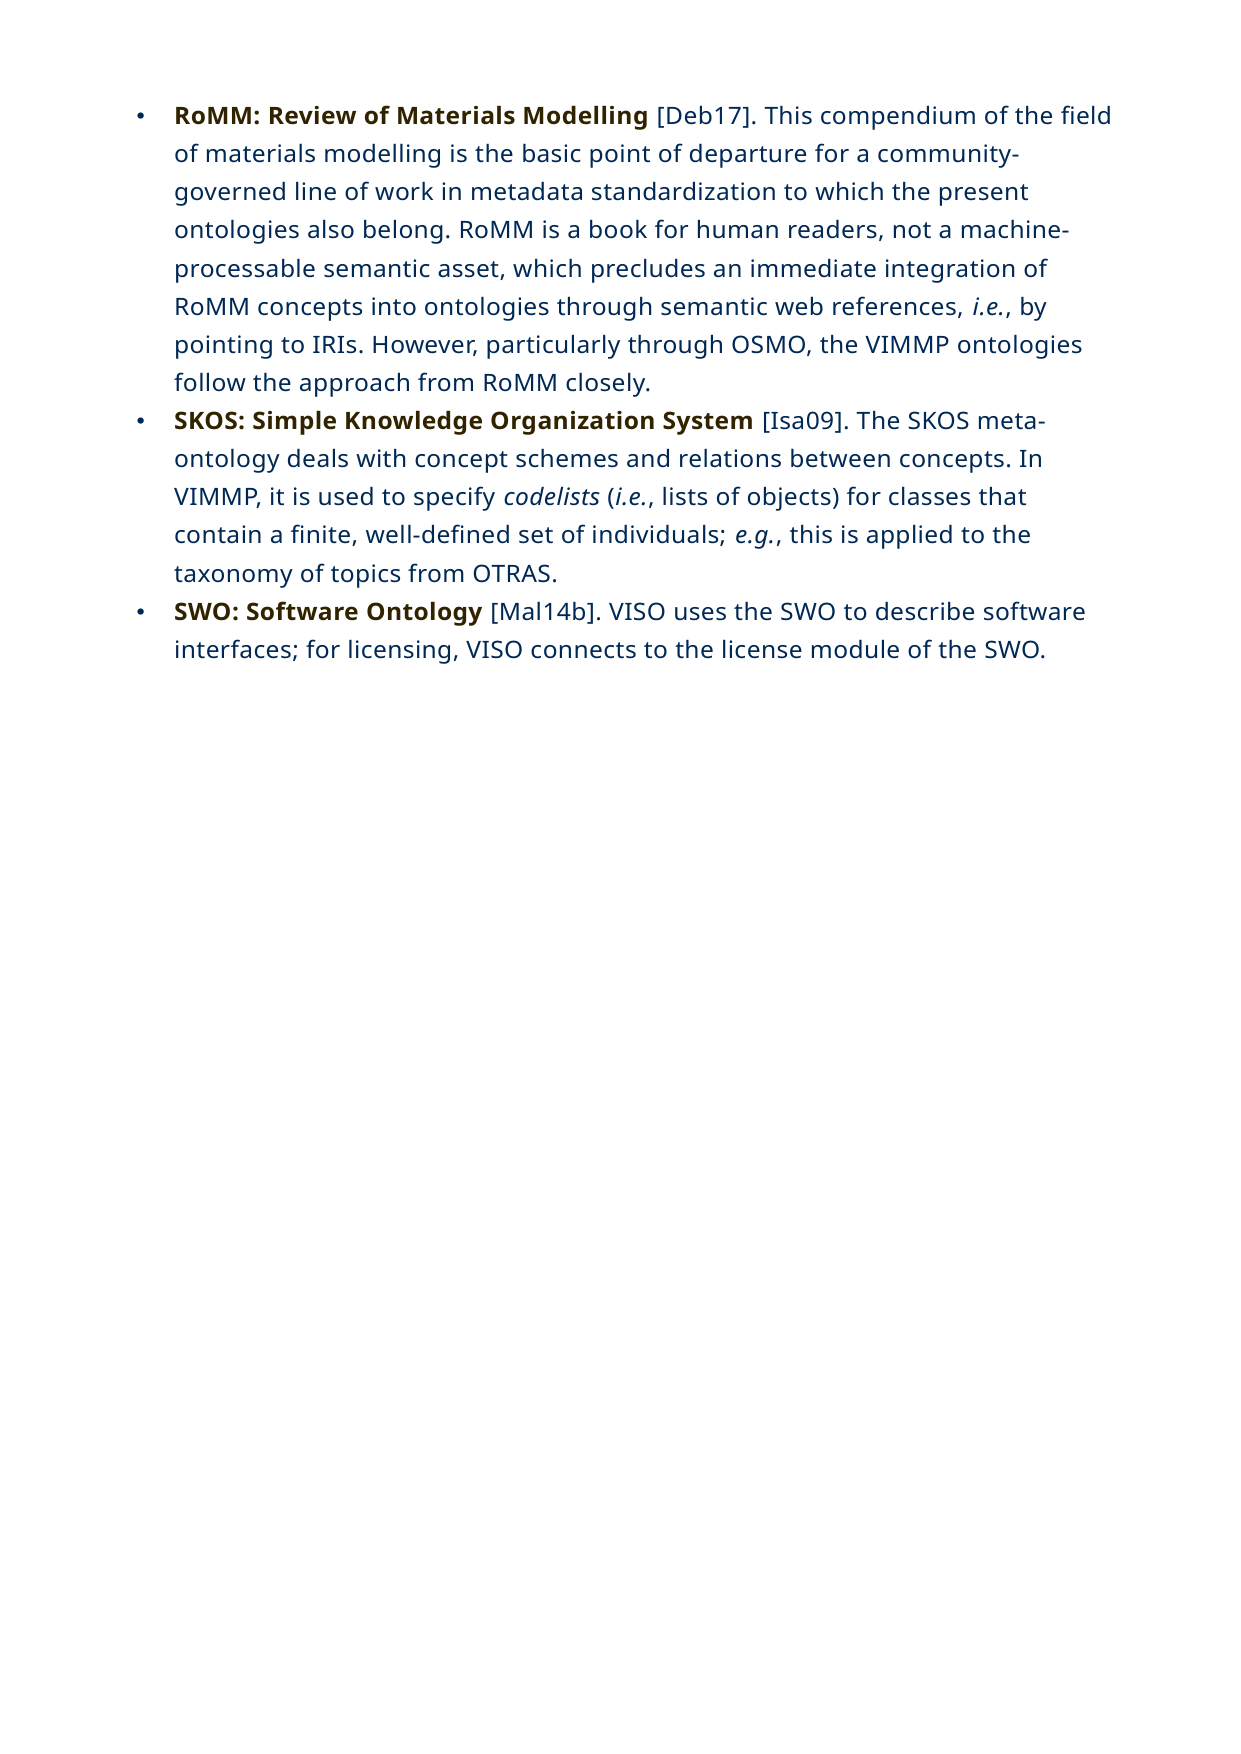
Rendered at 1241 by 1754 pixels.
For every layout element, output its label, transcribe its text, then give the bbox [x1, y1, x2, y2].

list SKOS: Simple Knowledge Organization System [Isa09]. The SKOS meta-ontology deals with concept schemes and relations between concepts. In VIMMP, it is used to specify codelists (i.e., lists of objects) for classes that contain a finite, well-defined set of individuals; e.g., this is applied to the taxonomy of topics from OTRAS. [136, 404, 1114, 589]
list SWO: Software Ontology [Mal14b]. VISO uses the SWO to describe software interfaces; for licensing, VISO connects to the license module of the SWO. [136, 594, 1114, 665]
list RoMM: Review of Materials Modelling [Deb17]. This compendium of the field of materials modelling is the basic point of departure for a community-governed line of work in metadata standardization to which the present ontologies also belong. RoMM is a book for human readers, not a machine-processable semantic asset, which precludes an immediate integration of RoMM concepts into ontologies through semantic web references, i.e., by pointing to IRIs. However, particularly through OSMO, the VIMMP ontologies follow the approach from RoMM closely. [136, 99, 1114, 398]
